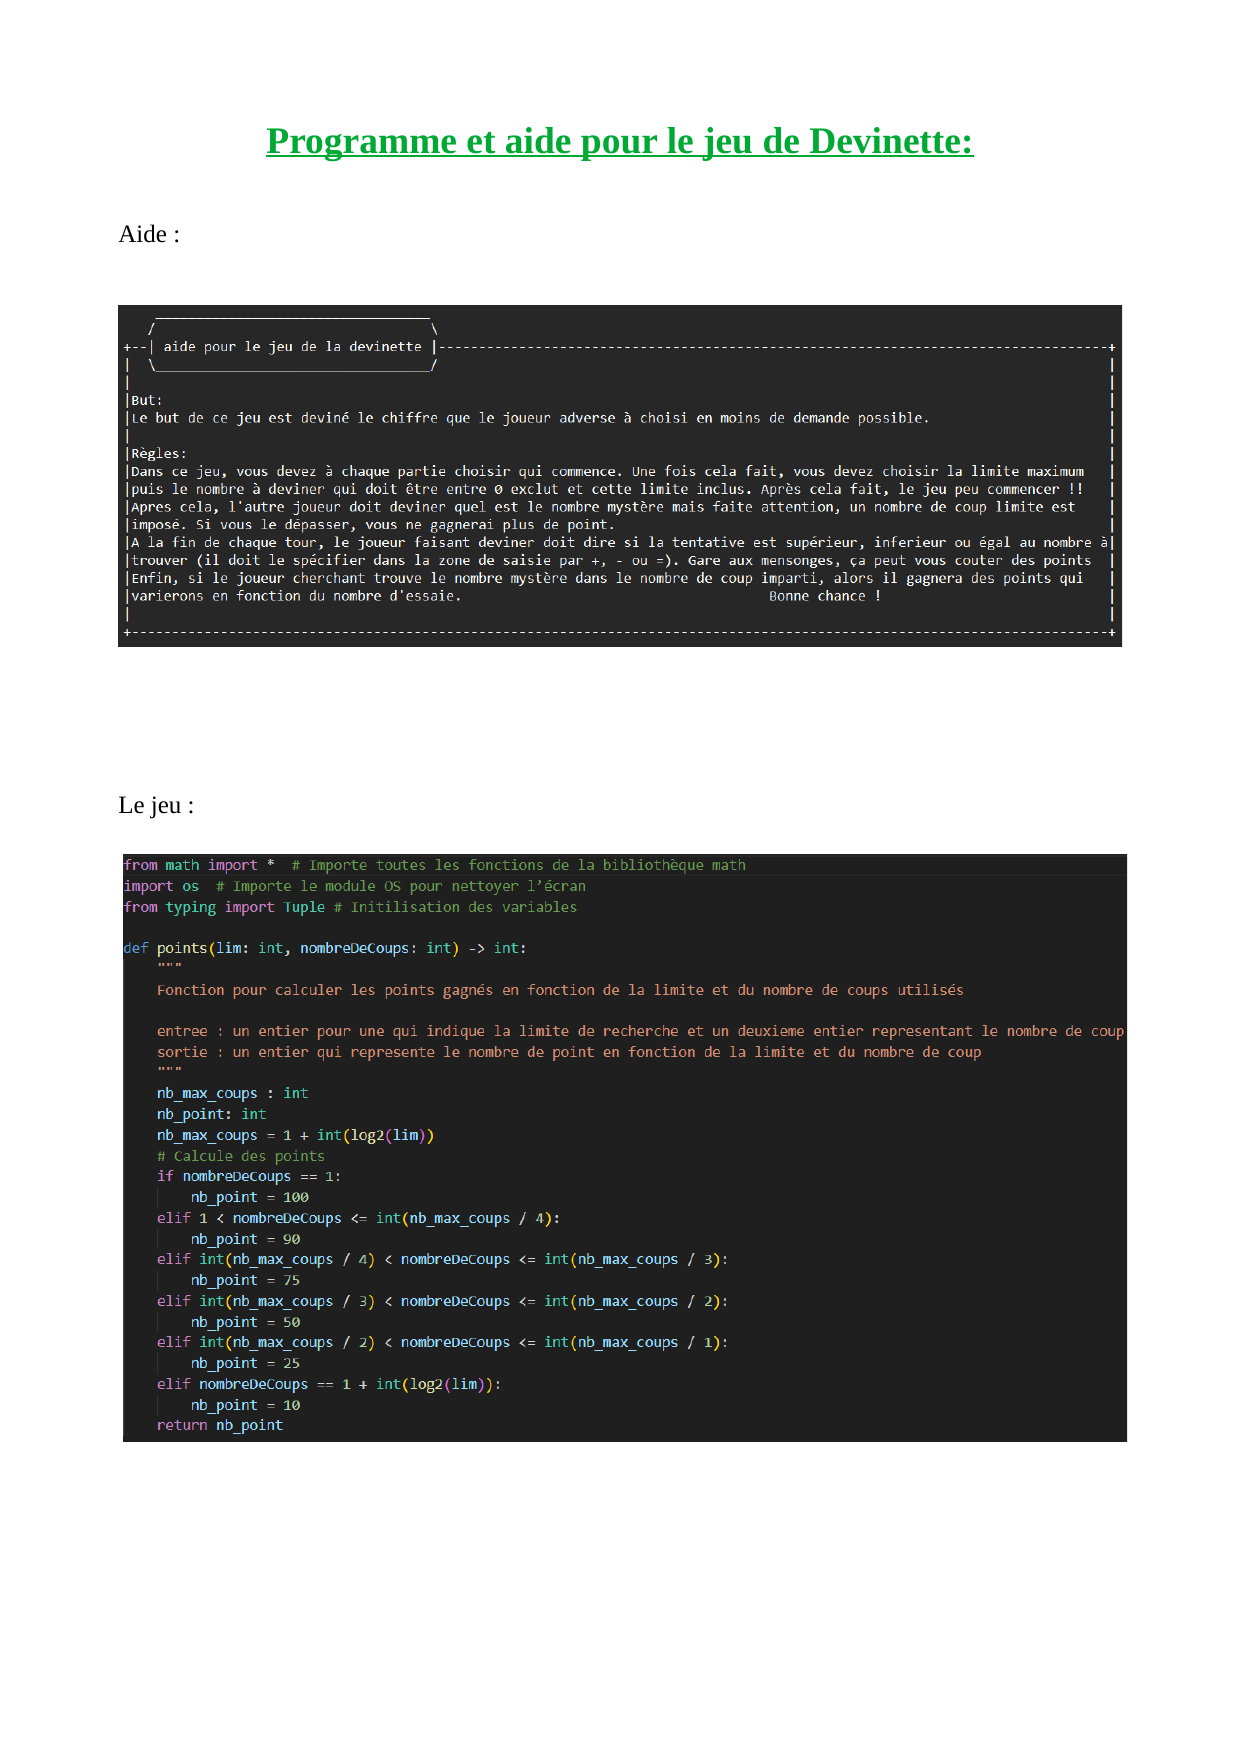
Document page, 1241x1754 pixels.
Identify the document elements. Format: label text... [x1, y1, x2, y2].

picture [118, 305, 1123, 647]
text Aide : [118, 219, 1122, 247]
picture [123, 854, 1128, 1442]
text Programme et aide pour le jeu de Devinette: [118, 118, 1122, 161]
text Le jeu : [118, 791, 1122, 819]
